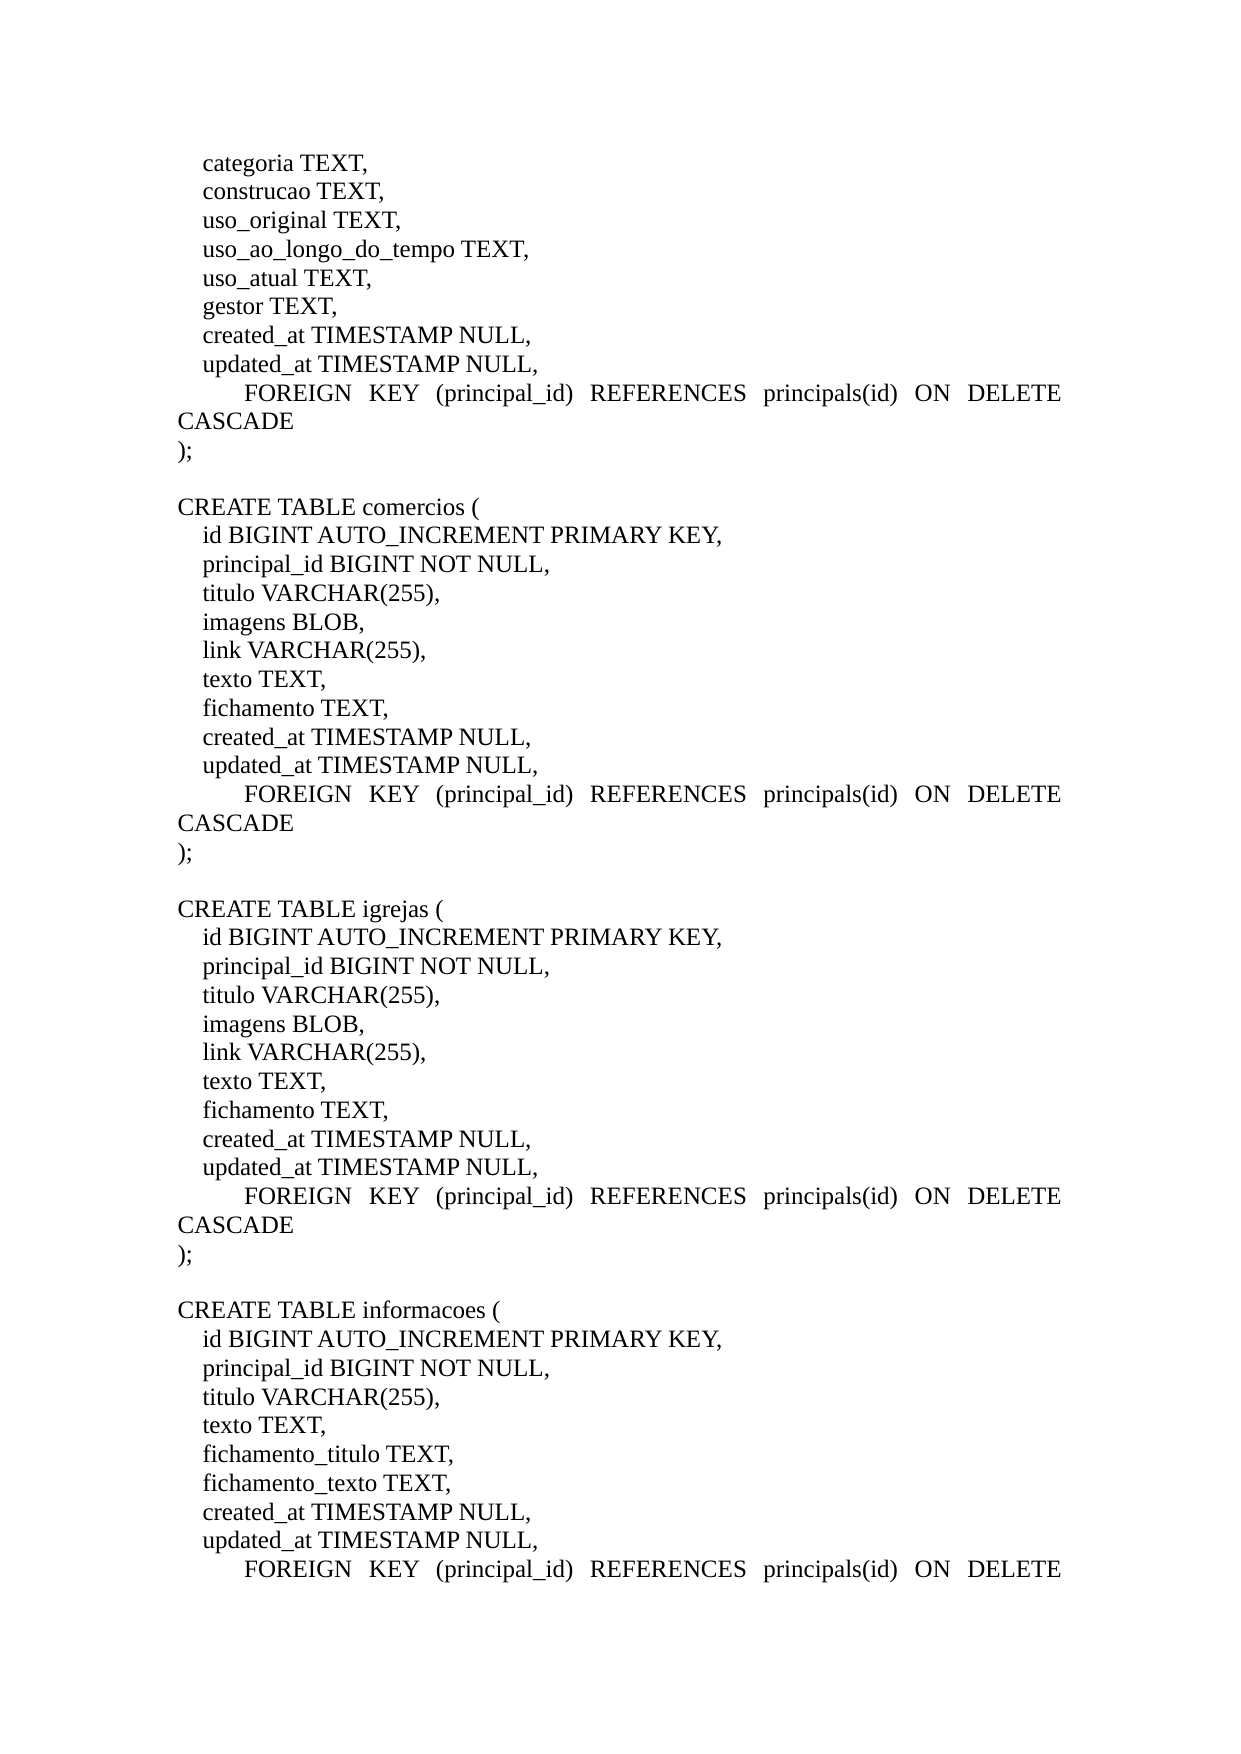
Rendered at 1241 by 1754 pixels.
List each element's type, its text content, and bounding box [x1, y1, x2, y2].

text updated_at TIMESTAMP NULL, [177, 1525, 1063, 1554]
text titulo VARCHAR(255), [177, 1382, 1063, 1410]
text CREATE TABLE comercios ( [177, 492, 1063, 521]
text fichamento TEXT, [177, 1095, 1063, 1124]
text texto TEXT, [177, 664, 1063, 693]
text texto TEXT, [177, 1066, 1063, 1095]
text FOREIGN KEY (principal_id) REFERENCES principals(id) ON DELETE [177, 1554, 1063, 1583]
text uso_ao_longo_do_tempo TEXT, [177, 234, 1063, 263]
text fichamento_titulo TEXT, [177, 1439, 1063, 1468]
text id BIGINT AUTO_INCREMENT PRIMARY KEY, [177, 521, 1063, 549]
text updated_at TIMESTAMP NULL, [177, 1152, 1063, 1181]
text principal_id BIGINT NOT NULL, [177, 549, 1063, 578]
text imagens BLOB, [177, 1009, 1063, 1037]
text texto TEXT, [177, 1410, 1063, 1439]
text link VARCHAR(255), [177, 636, 1063, 664]
text created_at TIMESTAMP NULL, [177, 320, 1063, 349]
text FOREIGN KEY (principal_id) REFERENCES principals(id) ON DELETE CASCADE [177, 779, 1063, 837]
text principal_id BIGINT NOT NULL, [177, 1353, 1063, 1382]
text titulo VARCHAR(255), [177, 980, 1063, 1009]
text construcao TEXT, [177, 176, 1063, 205]
text ); [177, 837, 1063, 866]
text ); [177, 1239, 1063, 1267]
text id BIGINT AUTO_INCREMENT PRIMARY KEY, [177, 922, 1063, 951]
text FOREIGN KEY (principal_id) REFERENCES principals(id) ON DELETE CASCADE [177, 1181, 1063, 1239]
text imagens BLOB, [177, 607, 1063, 636]
text categoria TEXT, [177, 148, 1063, 176]
text id BIGINT AUTO_INCREMENT PRIMARY KEY, [177, 1324, 1063, 1353]
text fichamento_texto TEXT, [177, 1468, 1063, 1497]
text uso_atual TEXT, [177, 263, 1063, 291]
text titulo VARCHAR(255), [177, 578, 1063, 607]
text principal_id BIGINT NOT NULL, [177, 951, 1063, 980]
text updated_at TIMESTAMP NULL, [177, 349, 1063, 378]
text fichamento TEXT, [177, 693, 1063, 722]
text created_at TIMESTAMP NULL, [177, 722, 1063, 751]
text gestor TEXT, [177, 291, 1063, 320]
text created_at TIMESTAMP NULL, [177, 1124, 1063, 1152]
text FOREIGN KEY (principal_id) REFERENCES principals(id) ON DELETE CASCADE [177, 378, 1063, 435]
text uso_original TEXT, [177, 205, 1063, 234]
text link VARCHAR(255), [177, 1037, 1063, 1066]
text updated_at TIMESTAMP NULL, [177, 751, 1063, 779]
text CREATE TABLE igrejas ( [177, 894, 1063, 922]
text CREATE TABLE informacoes ( [177, 1295, 1063, 1324]
text created_at TIMESTAMP NULL, [177, 1497, 1063, 1525]
text ); [177, 435, 1063, 464]
